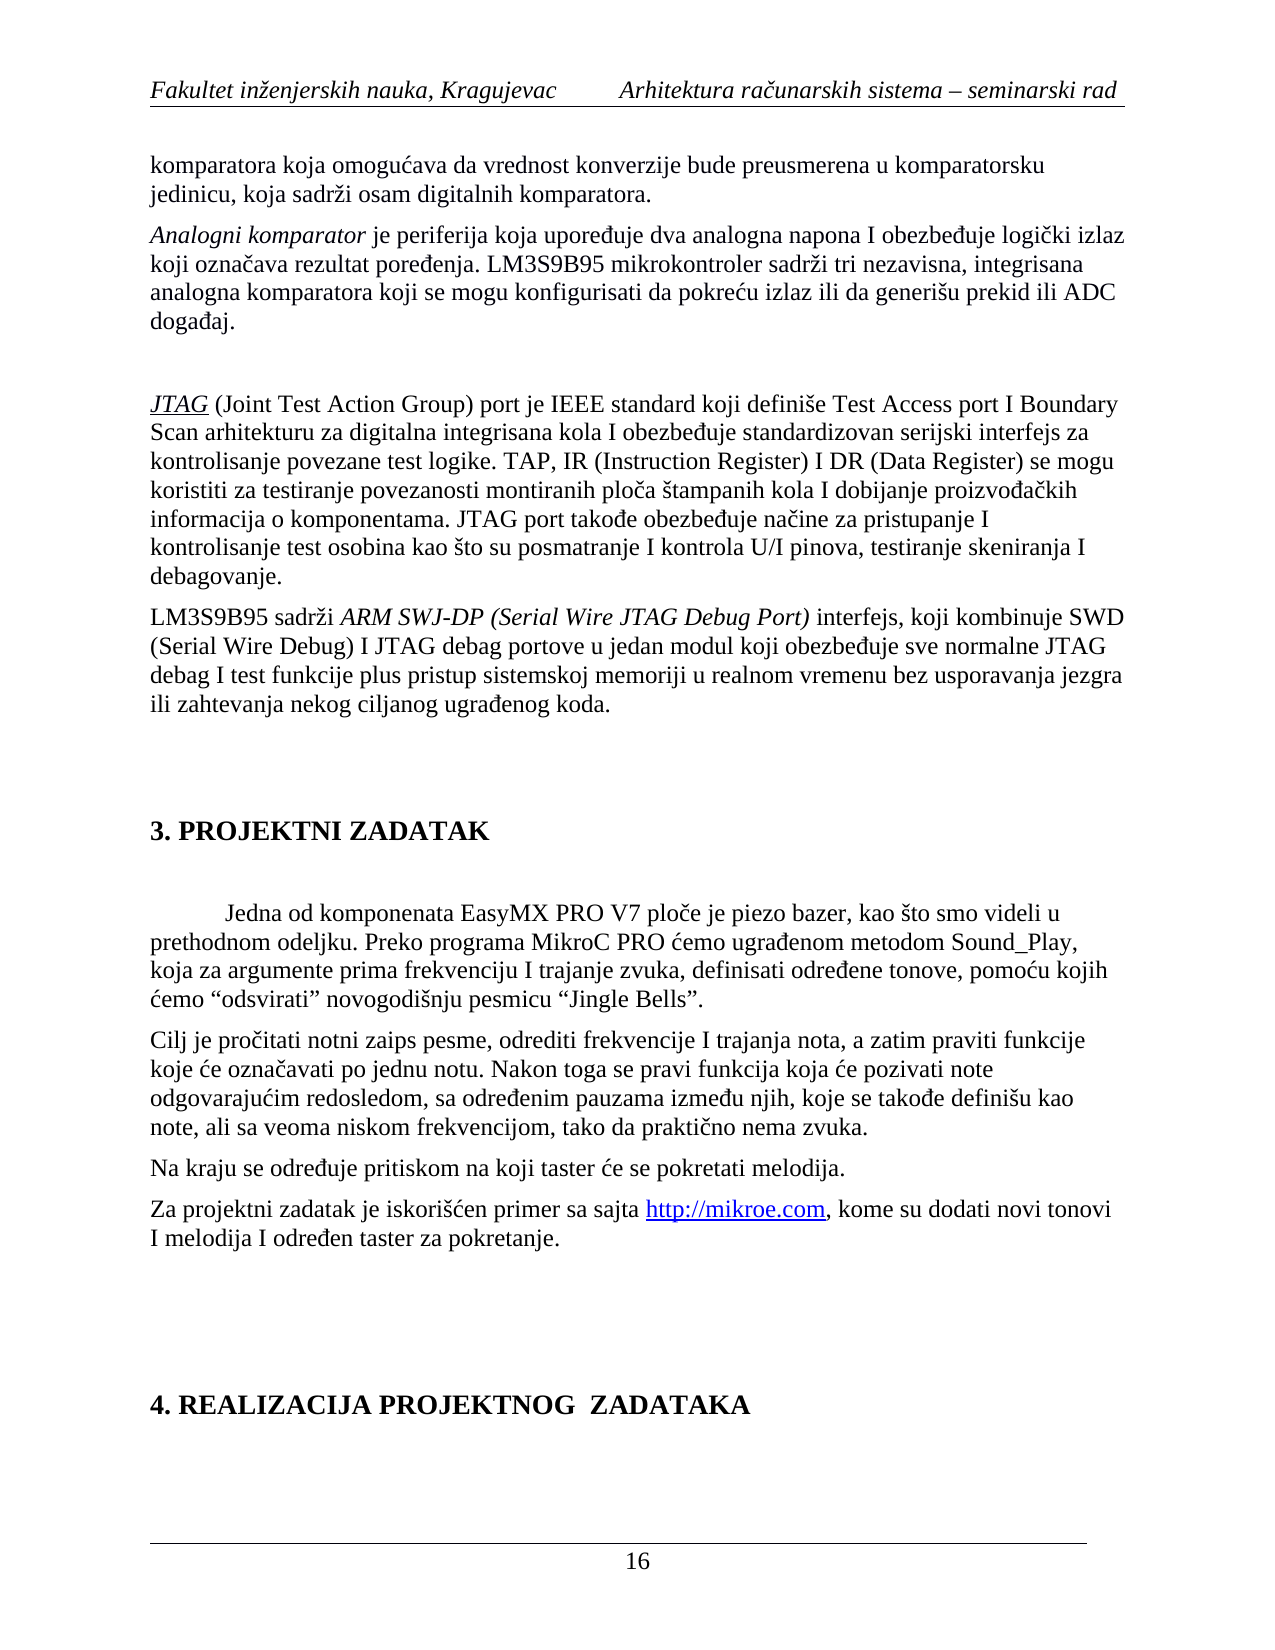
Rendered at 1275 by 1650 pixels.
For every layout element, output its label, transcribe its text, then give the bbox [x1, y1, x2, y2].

subtitle 4. REALIZACIJA PROJEKTNOG ZADATAKA [150, 1388, 1125, 1421]
text LM3S9B95 sadrži ARM SWJ-DP (Serial Wire JTAG Debug Port) interfejs, koji kombinuje SWD (Serial Wire Debug) I JTAG debag portove u jedan modul koji obezbeđuje sve normalne JTAG debag I test funkcije plus pristup sistemskoj memoriji u realnom vremenu bez usporavanja jezgra ili zahtevanja nekog ciljanog ugrađenog koda. [150, 602, 1125, 717]
subtitle 3. PROJEKTNI ZADATAK [150, 814, 1125, 846]
text Za projektni zadatak je iskorišćen primer sa sajta http://mikroe.com, kome su dodati novi tonovi I melodija I određen taster za pokretanje. [150, 1194, 1125, 1252]
text komparatora koja omogućava da vrednost konverzije bude preusmerena u komparatorsku jedinicu, koja sadrži osam digitalnih komparatora. [150, 150, 1125, 207]
text Na kraju se određuje pritiskom na koji taster će se pokretati melodija. [150, 1153, 1125, 1182]
text Jedna od komponenata EasyMX PRO V7 ploče je piezo bazer, kao što smo videli u prethodnom odeljku. Preko programa MikroC PRO ćemo ugrađenom metodom Sound_Play, koja za argumente prima frekvenciju I trajanje zvuka, definisati određene tonove, pomoću kojih ćemo “odsvirati” novogodišnju pesmicu “Jingle Bells”. [150, 898, 1125, 1013]
text Cilj je pročitati notni zaips pesme, odrediti frekvencije I trajanja nota, a zatim praviti funkcije koje će označavati po jednu notu. Nakon toga se pravi funkcija koja će pozivati note odgovarajućim redosledom, sa određenim pauzama između njih, koje se takođe definišu kao note, ali sa veoma niskom frekvencijom, tako da praktično nema zvuka. [150, 1026, 1125, 1141]
text Analogni komparator je periferija koja upoređuje dva analogna napona I obezbeđuje logički izlaz koji označava rezultat poređenja. LM3S9B95 mikrokontroler sadrži tri nezavisna, integrisana analogna komparatora koji se mogu konfigurisati da pokreću izlaz ili da generišu prekid ili ADC događaj. [150, 220, 1125, 335]
text JTAG (Joint Test Action Group) port je IEEE standard koji definiše Test Access port I Boundary Scan arhitekturu za digitalna integrisana kola I obezbeđuje standardizovan serijski interfejs za kontrolisanje povezane test logike. TAP, IR (Instruction Register) I DR (Data Register) se mogu koristiti za testiranje povezanosti montiranih ploča štampanih kola I dobijanje proizvođačkih informacija o komponentama. JTAG port takođe obezbeđuje načine za pristupanje I kontrolisanje test osobina kao što su posmatranje I kontrola U/I pinova, testiranje skeniranja I debagovanje. [150, 389, 1125, 590]
